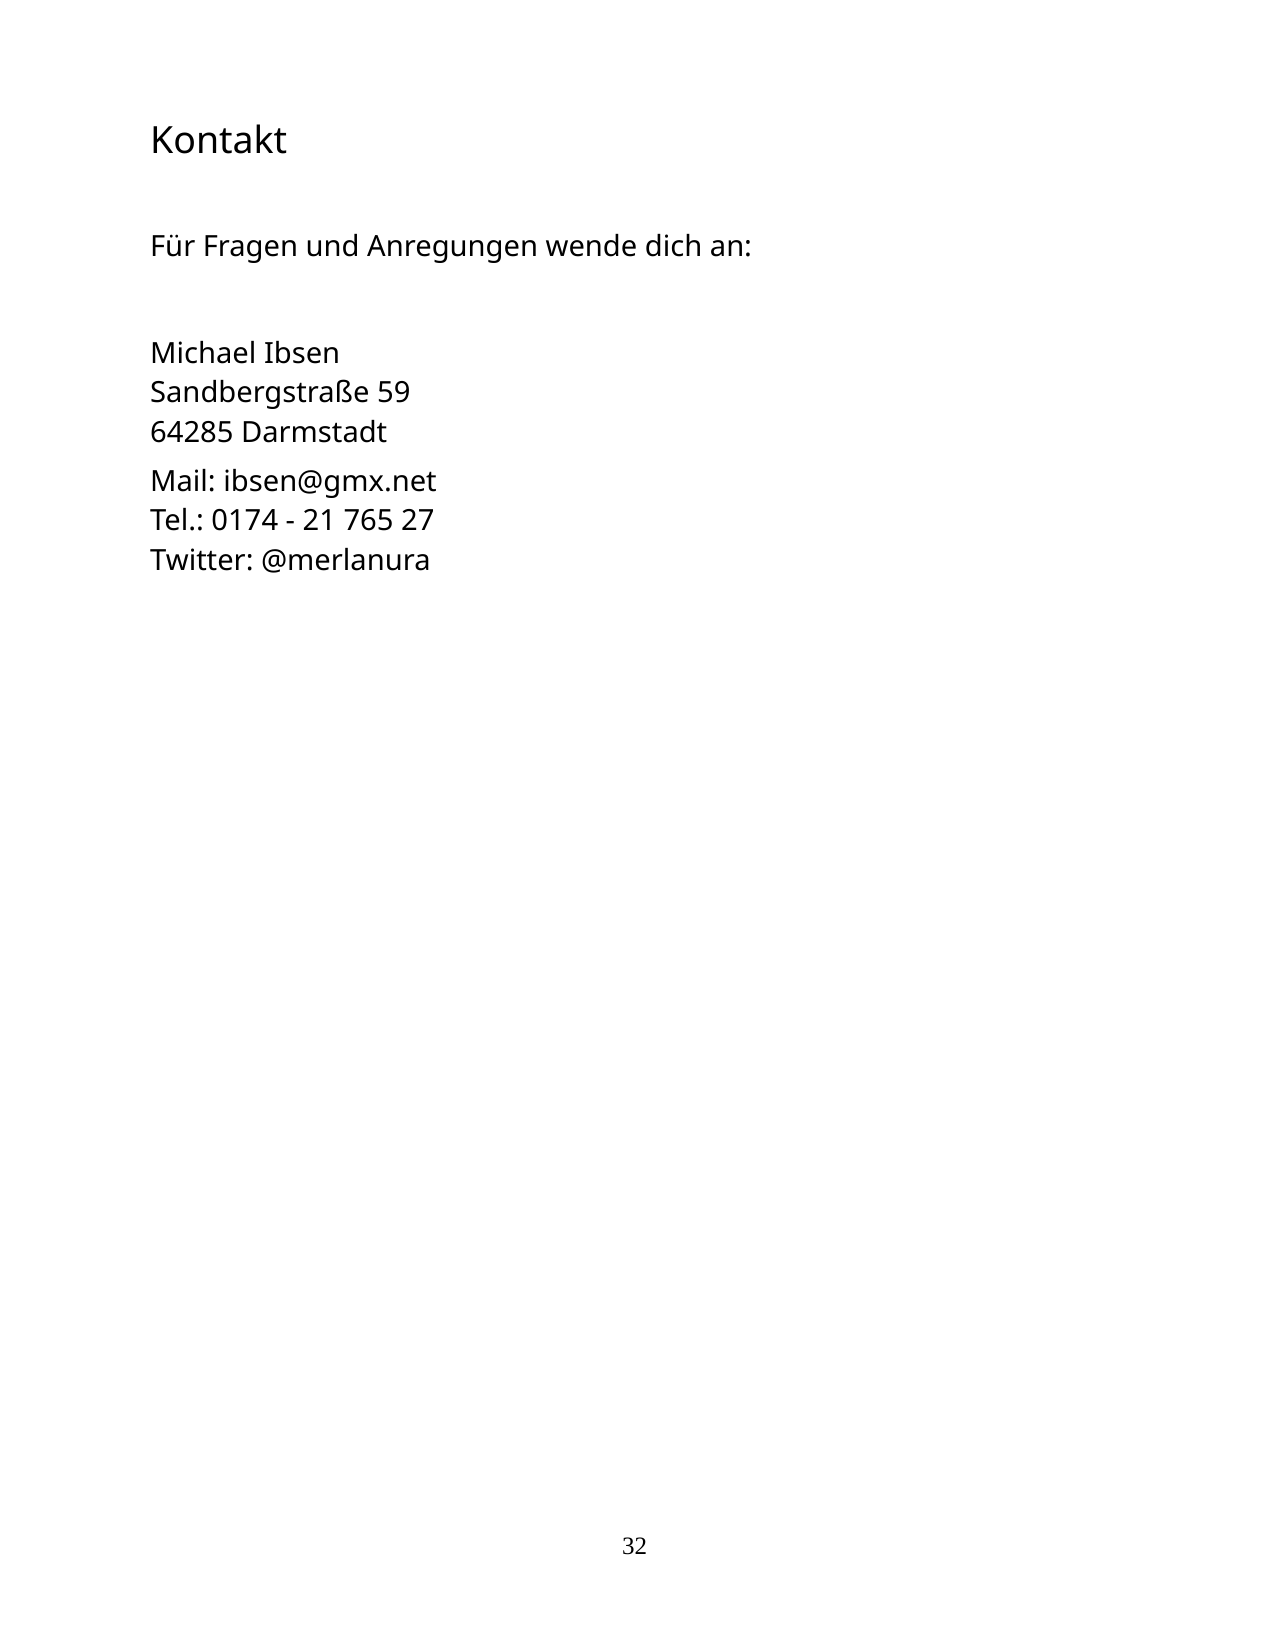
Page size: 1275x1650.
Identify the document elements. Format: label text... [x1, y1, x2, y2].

subtitle Kontakt [150, 113, 1125, 164]
text Michael Ibsen [150, 332, 1125, 372]
text Sandbergstraße 59 [150, 372, 1125, 411]
text 64285 Darmstadt [150, 411, 1125, 451]
text Für Fragen und Anregungen wende dich an: [150, 226, 1125, 265]
text Mail: ibsen@gmx.net Tel.: 0174 - 21 765 27 Twitter: @merlanura [150, 460, 1125, 579]
